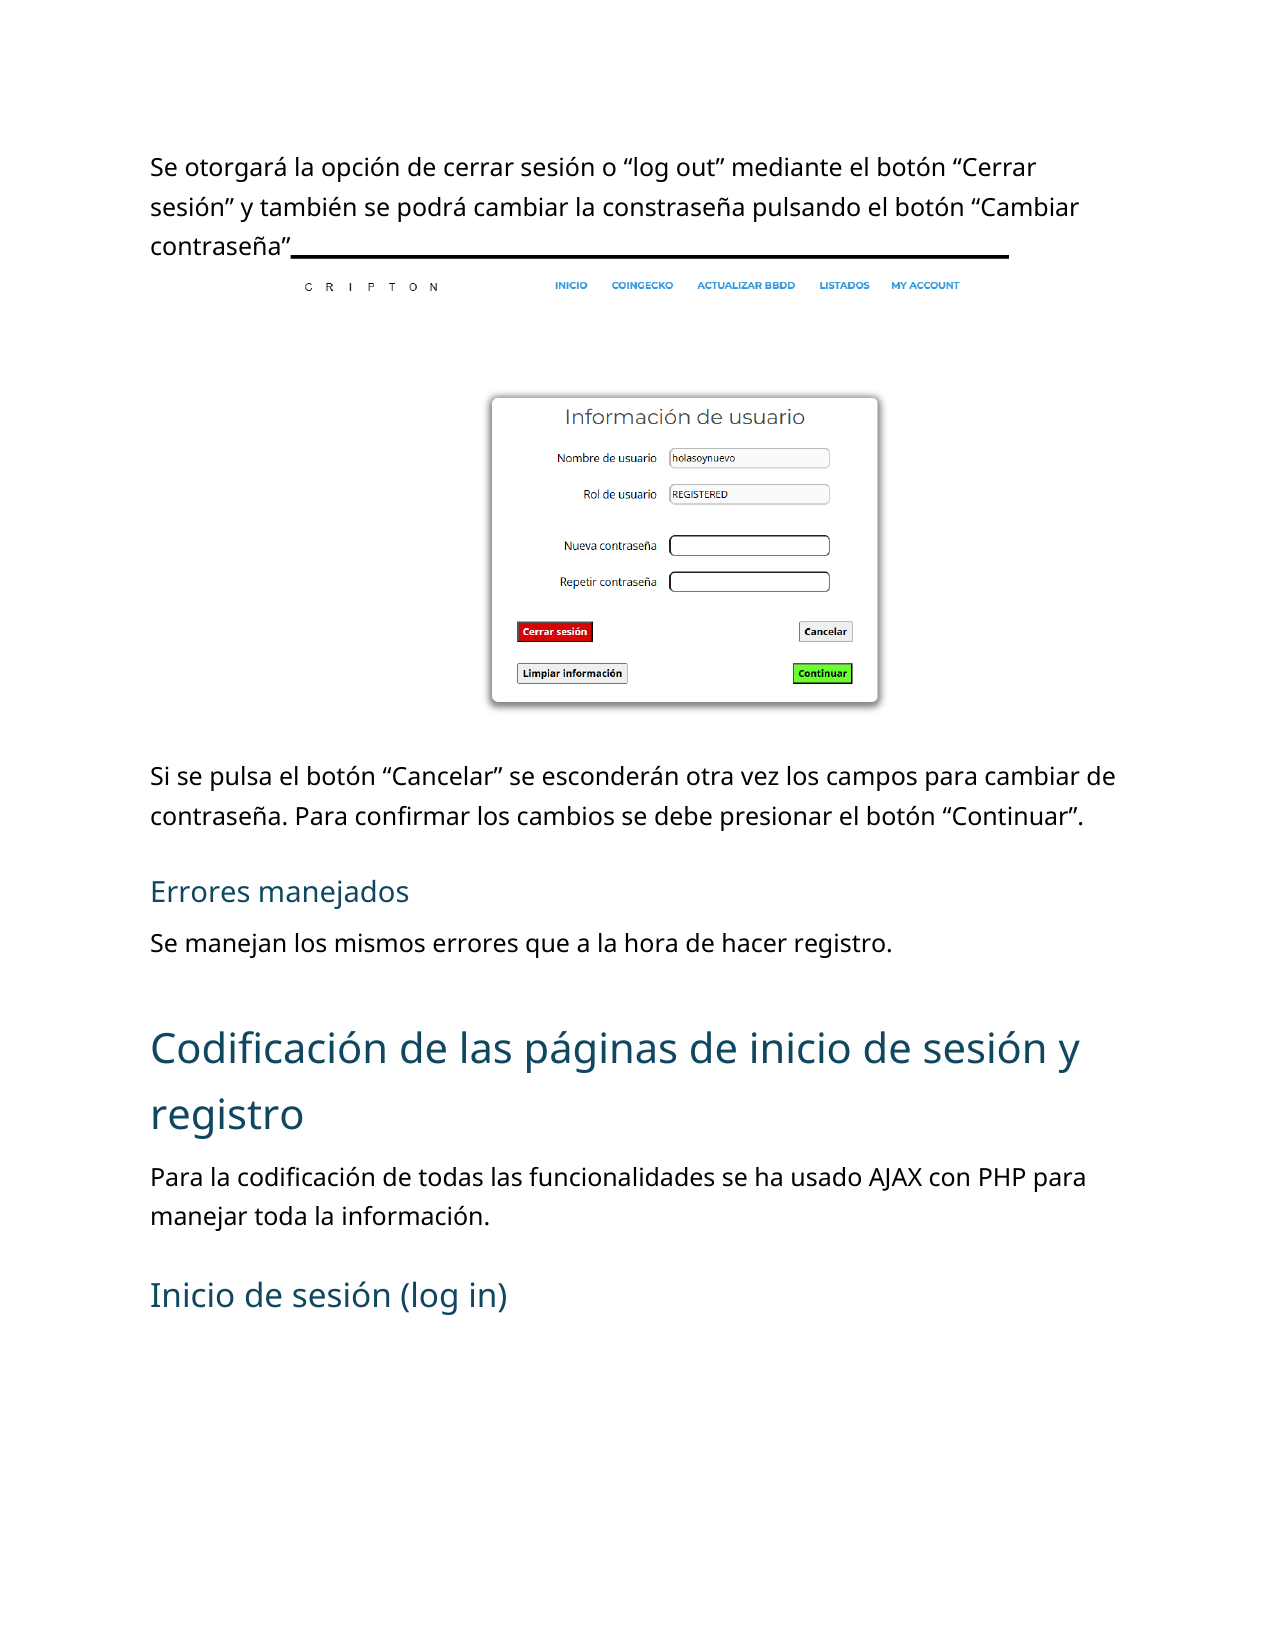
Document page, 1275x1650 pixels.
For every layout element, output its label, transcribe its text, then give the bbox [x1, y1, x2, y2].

text Para la codificación de todas las funcionalidades se ha usado AJAX con PHP para manejar toda la información. [150, 1159, 1125, 1233]
text Si se pulsa el botón “Cancelar” se esconderán otra vez los campos para cambiar de contraseña. Para confirmar los cambios se debe presionar el botón “Continuar”. [150, 759, 1125, 833]
subtitle Inicio de sesión (log in) [150, 1272, 1125, 1317]
subtitle Codificación de las páginas de inicio de sesión y registro [150, 1019, 1125, 1142]
subtitle Errores manejados [150, 871, 1125, 911]
text Se manejan los mismos errores que a la hora de hacer registro. [150, 926, 1125, 960]
text Se otorgará la opción de cerrar sesión o “log out” mediante el botón “Cerrar sesión” y también se podrá cambiar la constraseña pulsando el botón “Cambiar contraseña” [150, 150, 1125, 737]
